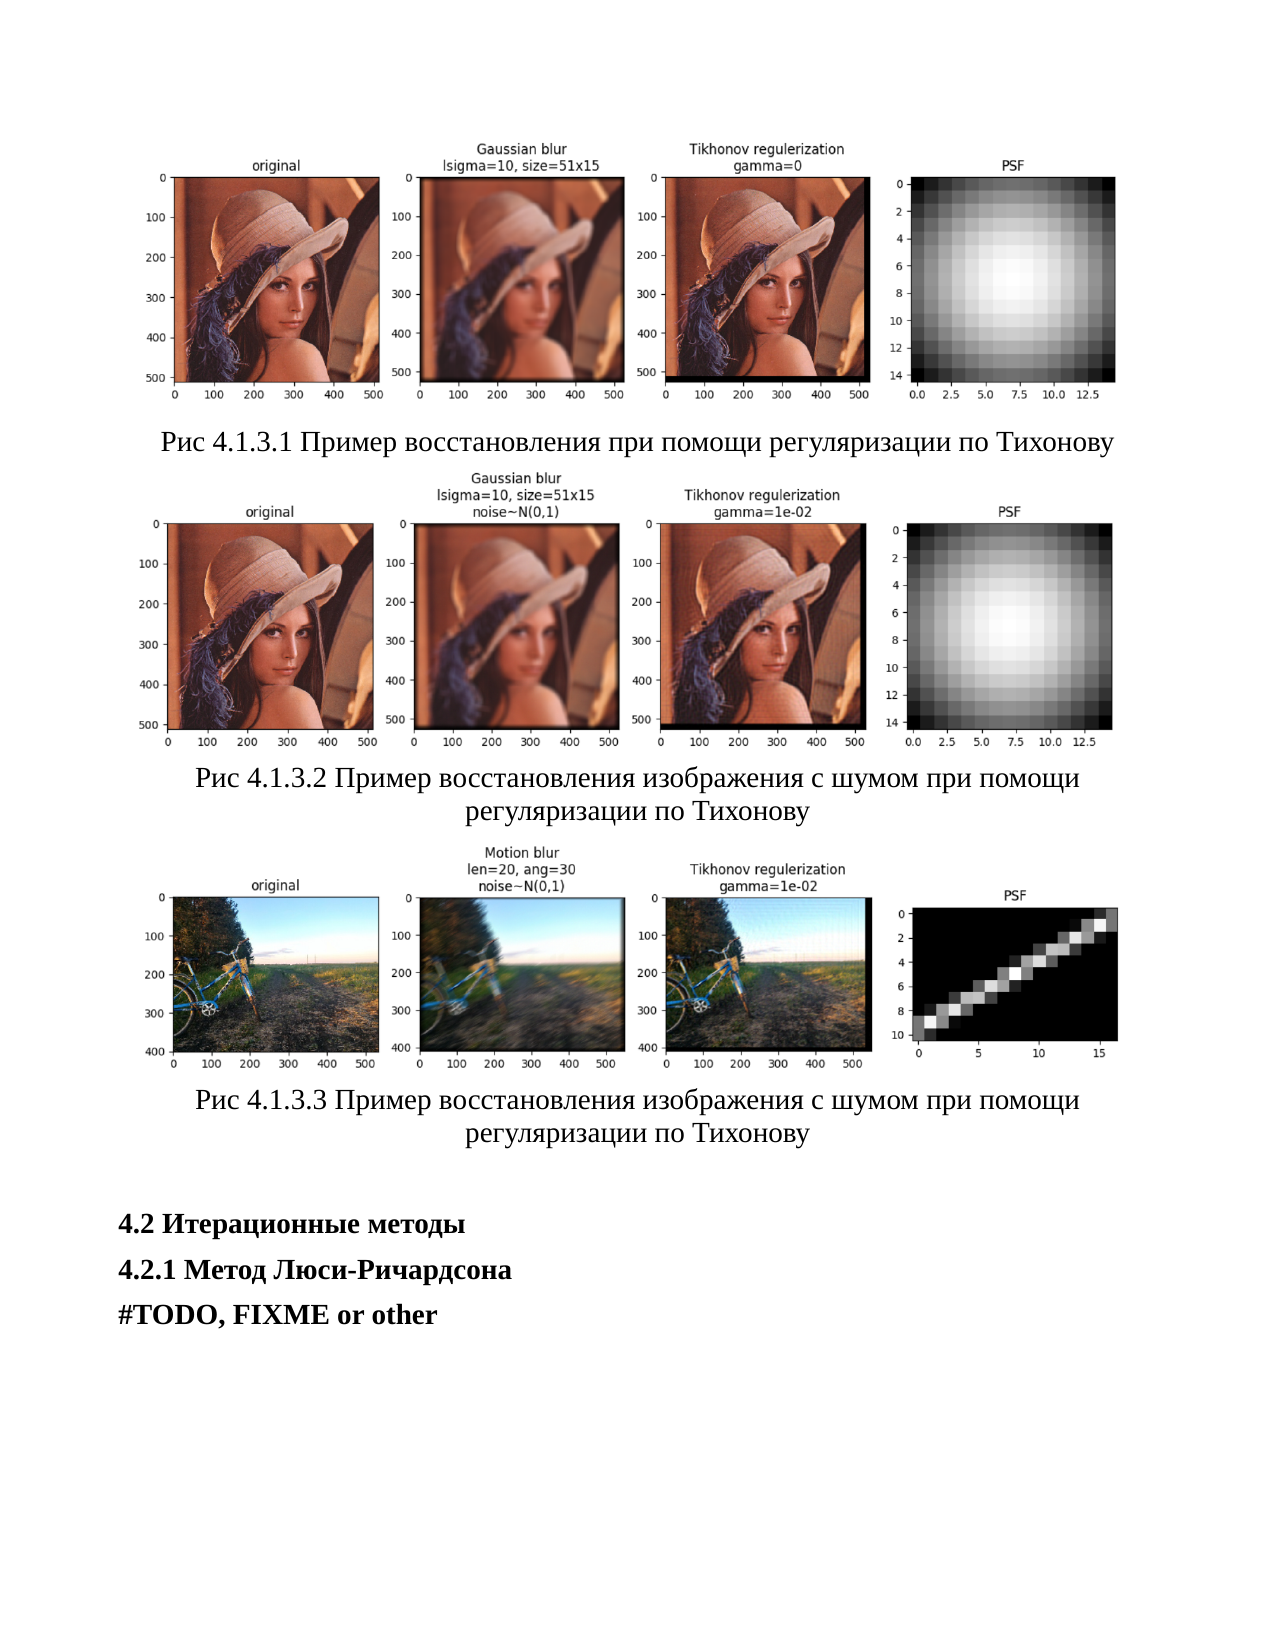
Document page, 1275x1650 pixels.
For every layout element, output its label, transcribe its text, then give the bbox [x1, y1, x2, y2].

text 4.2 Итерационные методы [118, 1206, 1157, 1240]
picture [135, 838, 1140, 1082]
picture [135, 118, 1140, 424]
text Рис 4.1.3.2 Пример восстановления изображения с шумом при помощи регуляризации по Тихонову [118, 469, 1157, 827]
text Рис 4.1.3.3 Пример восстановления изображения с шумом при помощи регуляризации по Тихонову [118, 839, 1157, 1149]
text Рис 4.1.3.1 Пример восстановления при помощи регуляризации по Тихонову [118, 118, 1157, 457]
picture [135, 469, 1140, 760]
text #TODO, FIXME or other [118, 1297, 1157, 1331]
text 4.2.1 Метод Люси-Ричардсона [118, 1252, 1157, 1285]
